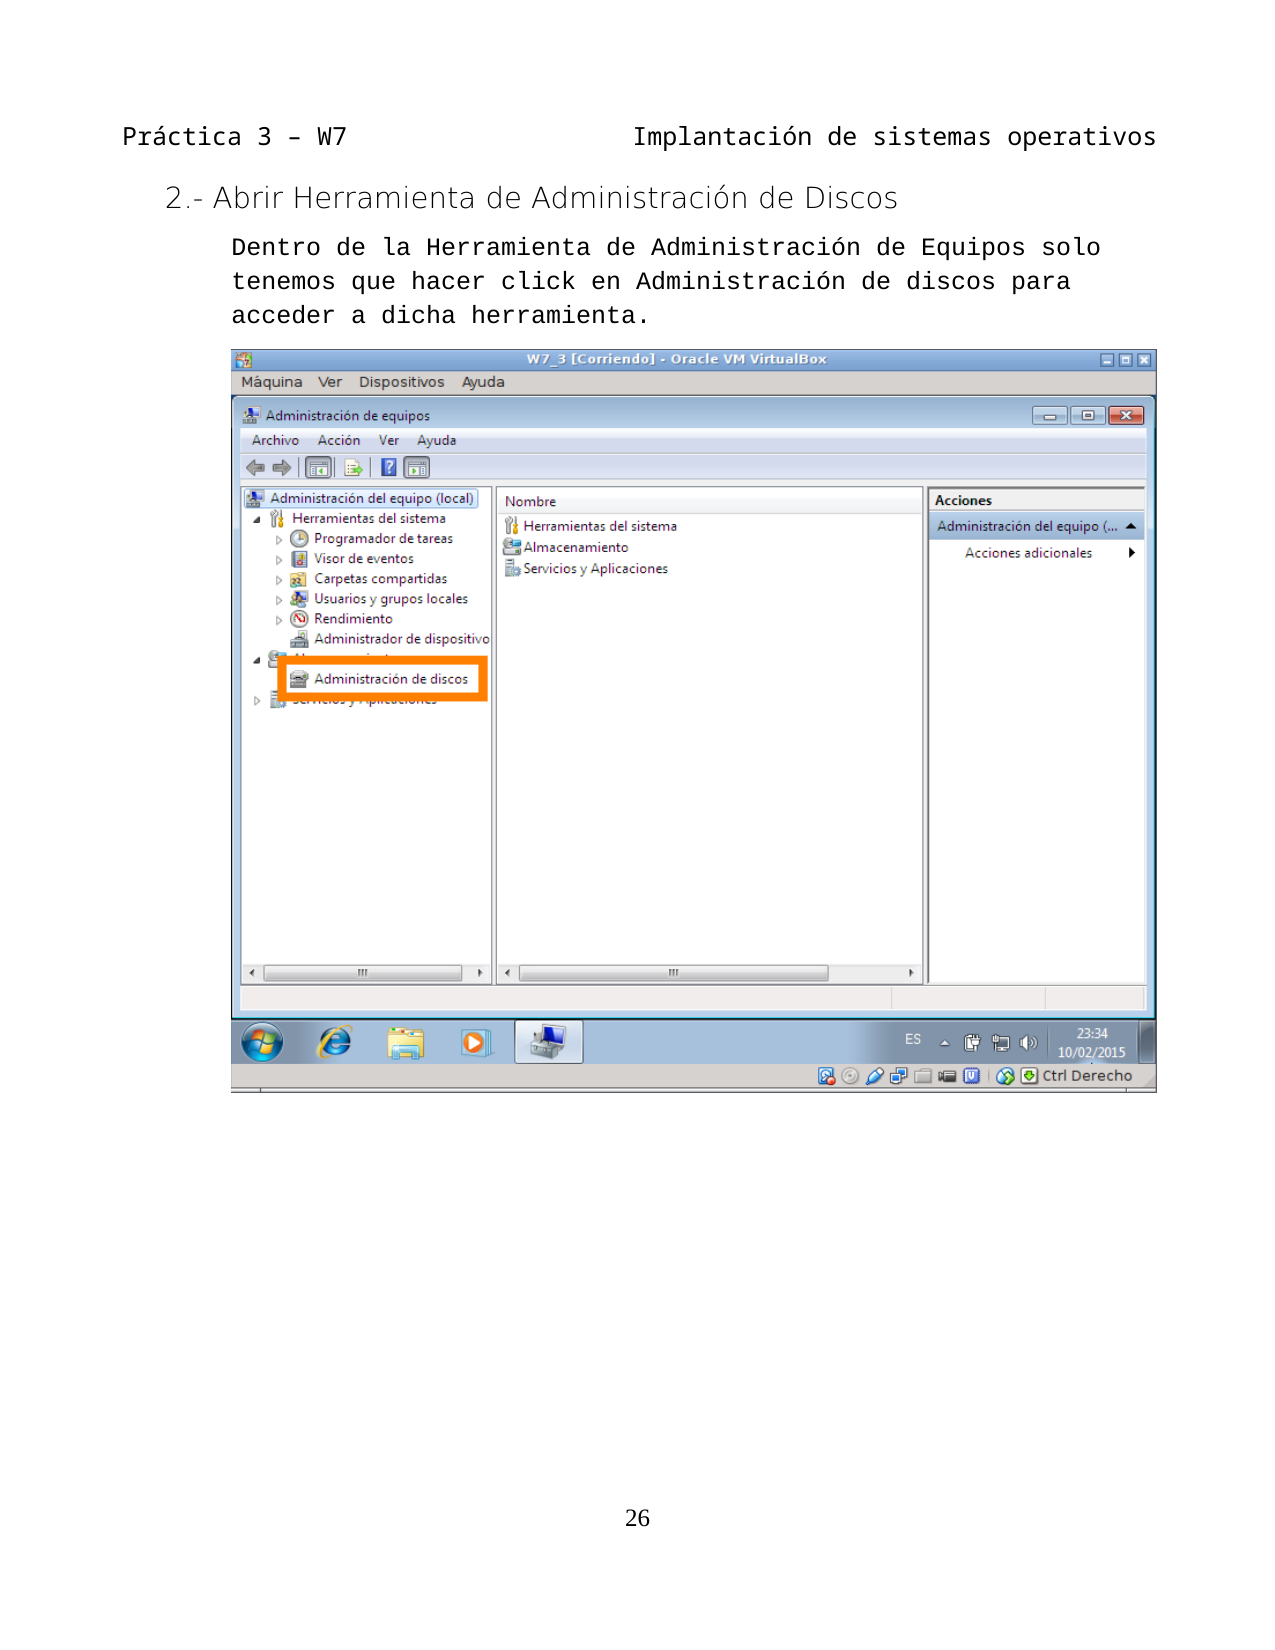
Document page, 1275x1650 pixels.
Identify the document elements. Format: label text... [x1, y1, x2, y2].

list Abrir Herramienta de Administración de Discos [156, 182, 1157, 216]
picture [231, 349, 1157, 1093]
text Dentro de la Herramienta de Administración de Equipos solo tenemos que hacer click en Administración de discos para acceder a dicha herramienta. [231, 235, 1157, 331]
